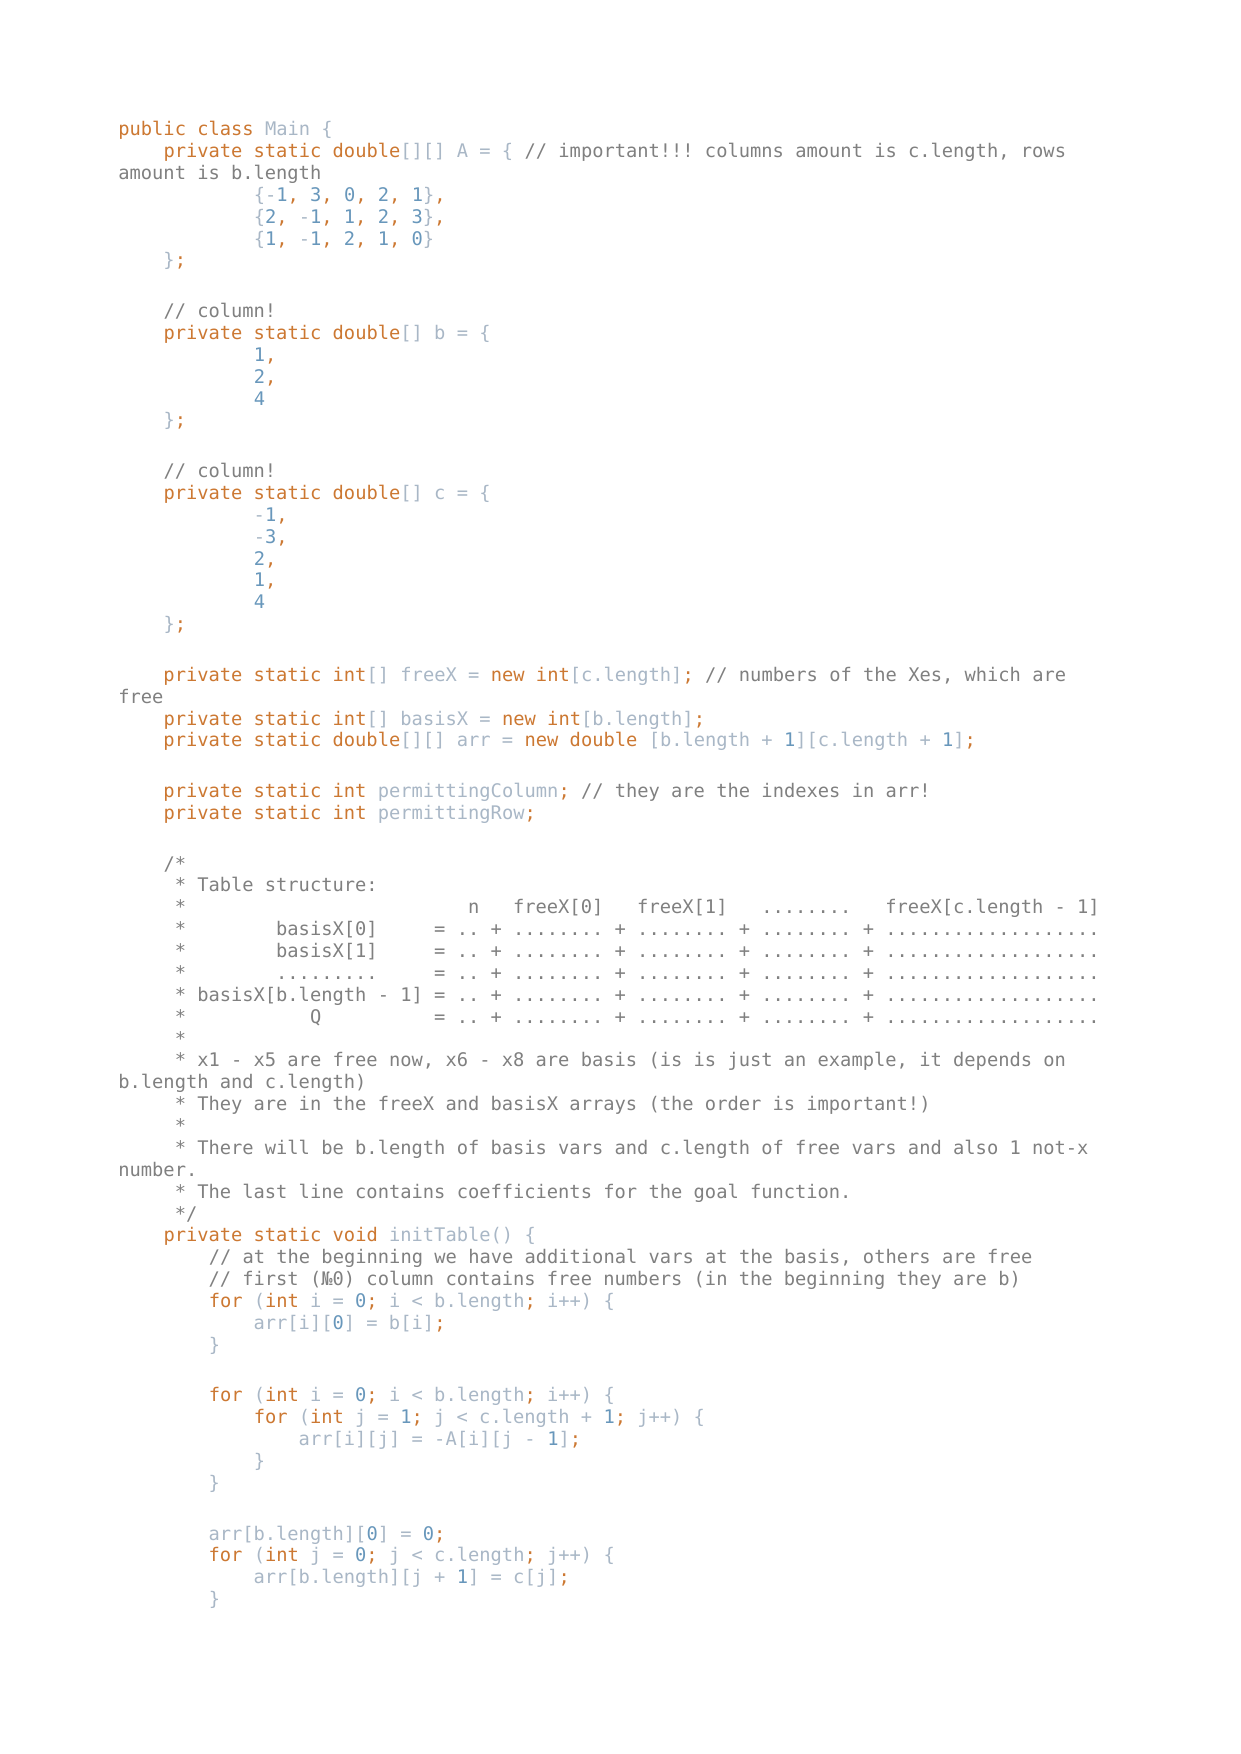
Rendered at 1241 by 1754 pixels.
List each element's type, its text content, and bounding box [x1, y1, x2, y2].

text public class Main { private static double[][] A = { // important!!! columns amount is c.length, rows amount is b.length {-1, 3, 0, 2, 1}, {2, -1, 1, 2, 3}, {1, -1, 2, 1, 0} }; // column! private static double[] b = { 1, 2, 4 }; // column! private static double[] c = { -1, -3, 2, 1, 4 }; private static int[] freeX = new int[c.length]; // numbers of the Xes, which are free private static int[] basisX = new int[b.length]; private static double[][] arr = new double [b.length + 1][c.length + 1]; private static int permittingColumn; // they are the indexes in arr! private static int permittingRow; /* * Table structure: * n freeX[0] freeX[1] ........ freeX[c.length - 1] * basisX[0] = .. + ........ + ........ + ........ + ................... * basisX[1] = .. + ........ + ........ + ........ + ................... * ......... = .. + ........ + ........ + ........ + ................... * basisX[b.length - 1] = .. + ........ + ........ + ........ + ................... * Q = .. + ........ + ........ + ........ + ................... * * x1 - x5 are free now, x6 - x8 are basis (is is just an example, it depends on b.length and c.length) * They are in the freeX and basisX arrays (the order is important!) * * There will be b.length of basis vars and c.length of free vars and also 1 not-x number. * The last line contains coefficients for the goal function. */ private static void initTable() { // at the beginning we have additional vars at the basis, others are free // first (№0) column contains free numbers (in the beginning they are b) for (int i = 0; i < b.length; i++) { arr[i][0] = b[i]; } for (int i = 0; i < b.length; i++) { for (int j = 1; j < c.length + 1; j++) { arr[i][j] = -A[i][j - 1]; } } arr[b.length][0] = 0; for (int j = 0; j < c.length; j++) { arr[b.length][j + 1] = c[j]; } [118, 118, 1122, 1610]
